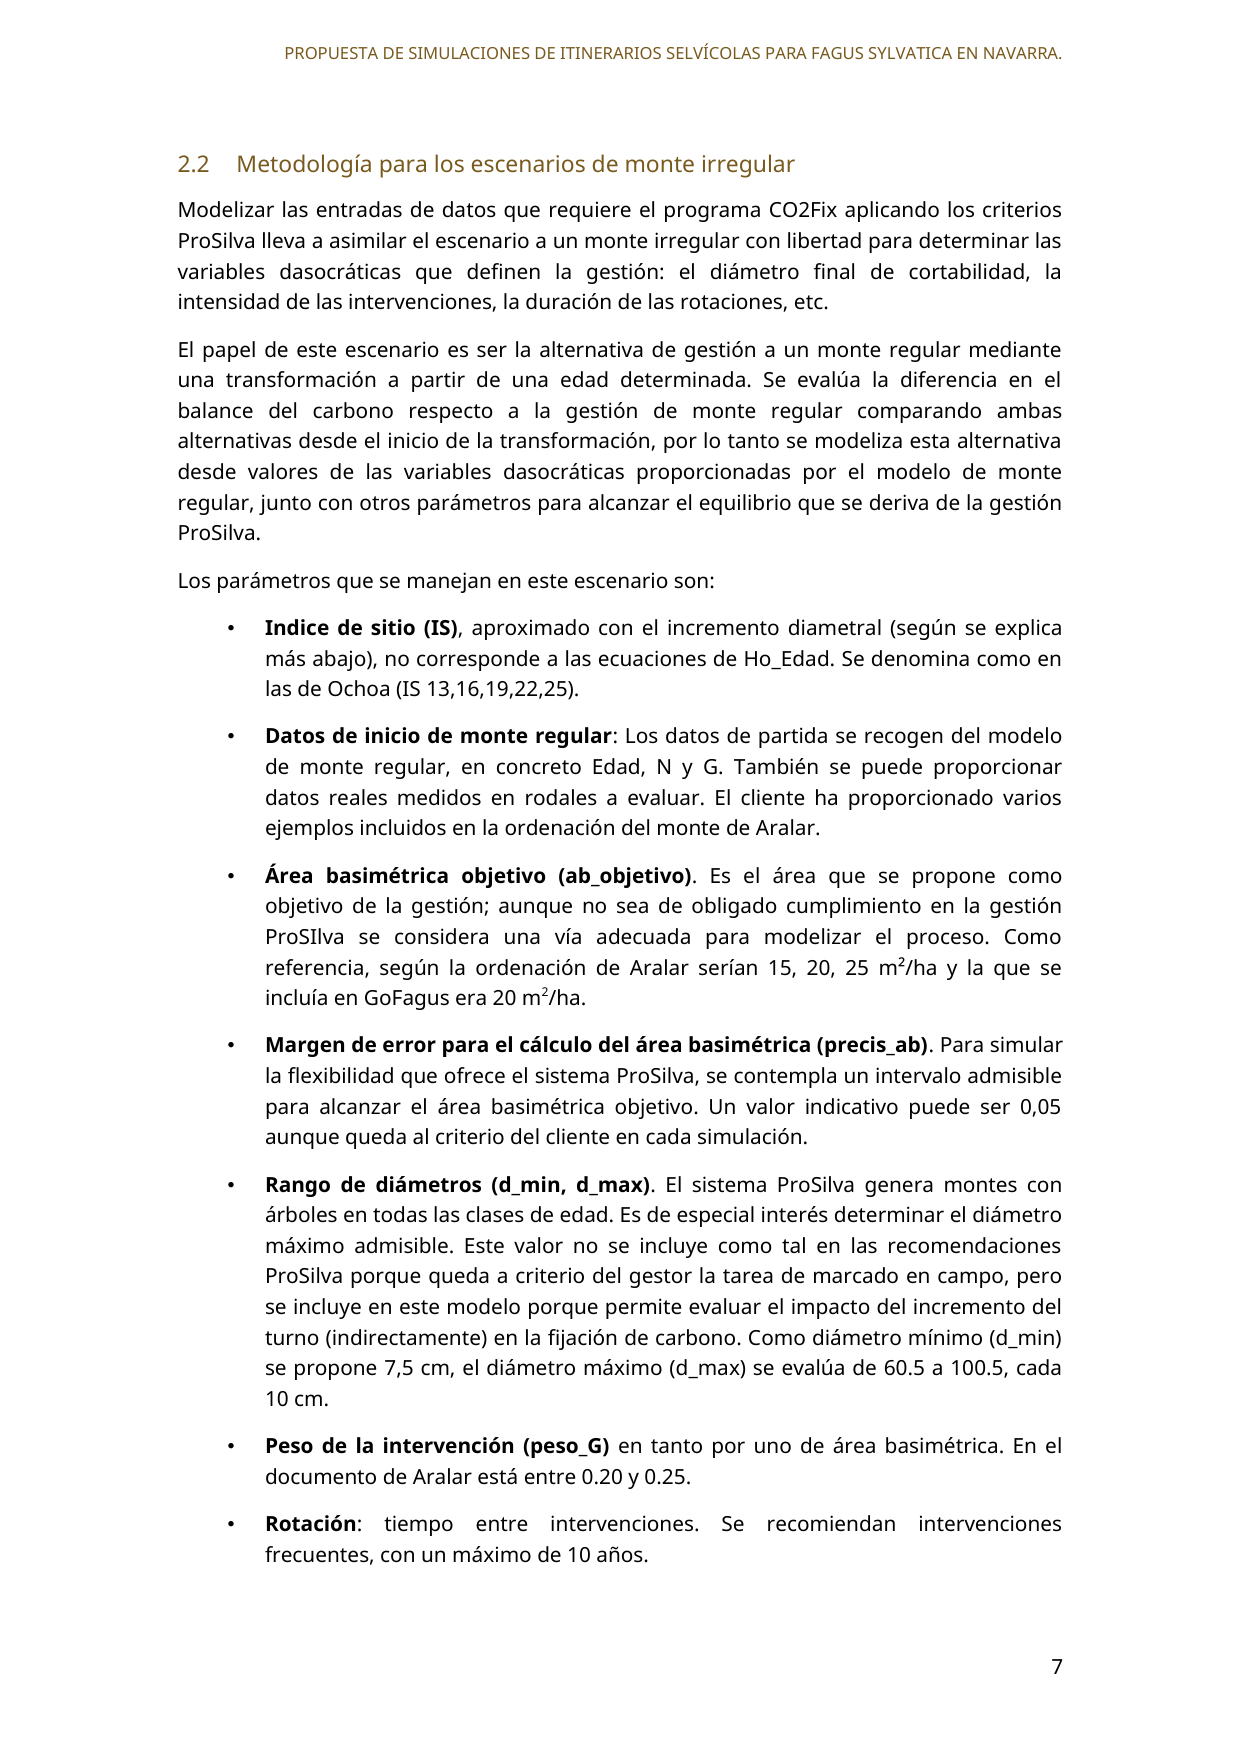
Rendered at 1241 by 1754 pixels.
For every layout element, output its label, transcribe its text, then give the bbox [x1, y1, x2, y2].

text El papel de este escenario es ser la alternativa de gestión a un monte regular mediante una transformación a partir de una edad determinada. Se evalúa la diferencia en el balance del carbono respecto a la gestión de monte regular comparando ambas alternativas desde el inicio de la transformación, por lo tanto se modeliza esta alternativa desde valores de las variables dasocráticas proporcionadas por el modelo de monte regular, junto con otros parámetros para alcanzar el equilibrio que se deriva de la gestión ProSilva. [177, 335, 1063, 547]
text Los parámetros que se manejan en este escenario son: [177, 566, 1063, 594]
list Peso de la intervención (peso_G) en tanto por uno de área basimétrica. En el documento de Aralar está entre 0.20 y 0.25. [227, 1431, 1063, 1490]
list Margen de error para el cálculo del área basimétrica (precis_ab). Para simular la flexibilidad que ofrece el sistema ProSilva, se contempla un intervalo admisible para alcanzar el área basimétrica objetivo. Un valor indicativo puede ser 0,05 aunque queda al criterio del cliente en cada simulación. [227, 1031, 1063, 1151]
list Rango de diámetros (d_min, d_max). El sistema ProSilva genera montes con árboles en todas las clases de edad. Es de especial interés determinar el diámetro máximo admisible. Este valor no se incluye como tal en las recomendaciones ProSilva porque queda a criterio del gestor la tarea de marcado en campo, pero se incluye en este modelo porque permite evaluar el impacto del incremento del turno (indirectamente) en la fijación de carbono. Como diámetro mínimo (d_min) se propone 7,5 cm, el diámetro máximo (d_max) se evalúa de 60.5 a 100.5, cada 10 cm. [227, 1170, 1063, 1412]
list Indice de sitio (IS), aproximado con el incremento diametral (según se explica más abajo), no corresponde a las ecuaciones de Ho_Edad. Se denomina como en las de Ochoa (IS 13,16,19,22,25). [227, 613, 1063, 703]
subtitle Metodología para los escenarios de monte irregular [177, 148, 1063, 179]
list Área basimétrica objetivo (ab_objetivo). Es el área que se propone como objetivo de la gestión; aunque no sea de obligado cumplimiento en la gestión ProSIlva se considera una vía adecuada para modelizar el proceso. Como referencia, según la ordenación de Aralar serían 15, 20, 25 m²/ha y la que se incluía en GoFagus era 20 m2/ha. [227, 861, 1063, 1012]
list Datos de inicio de monte regular: Los datos de partida se recogen del modelo de monte regular, en concreto Edad, N y G. También se puede proporcionar datos reales medidos en rodales a evaluar. El cliente ha proporcionado varios ejemplos incluidos en la ordenación del monte de Aralar. [227, 722, 1063, 842]
text Modelizar las entradas de datos que requiere el programa CO2Fix aplicando los criterios ProSilva lleva a asimilar el escenario a un monte irregular con libertad para determinar las variables dasocráticas que definen la gestión: el diámetro final de cortabilidad, la intensidad de las intervenciones, la duración de las rotaciones, etc. [177, 196, 1063, 316]
list Rotación: tiempo entre intervenciones. Se recomiendan intervenciones frecuentes, con un máximo de 10 años. [227, 1509, 1063, 1568]
